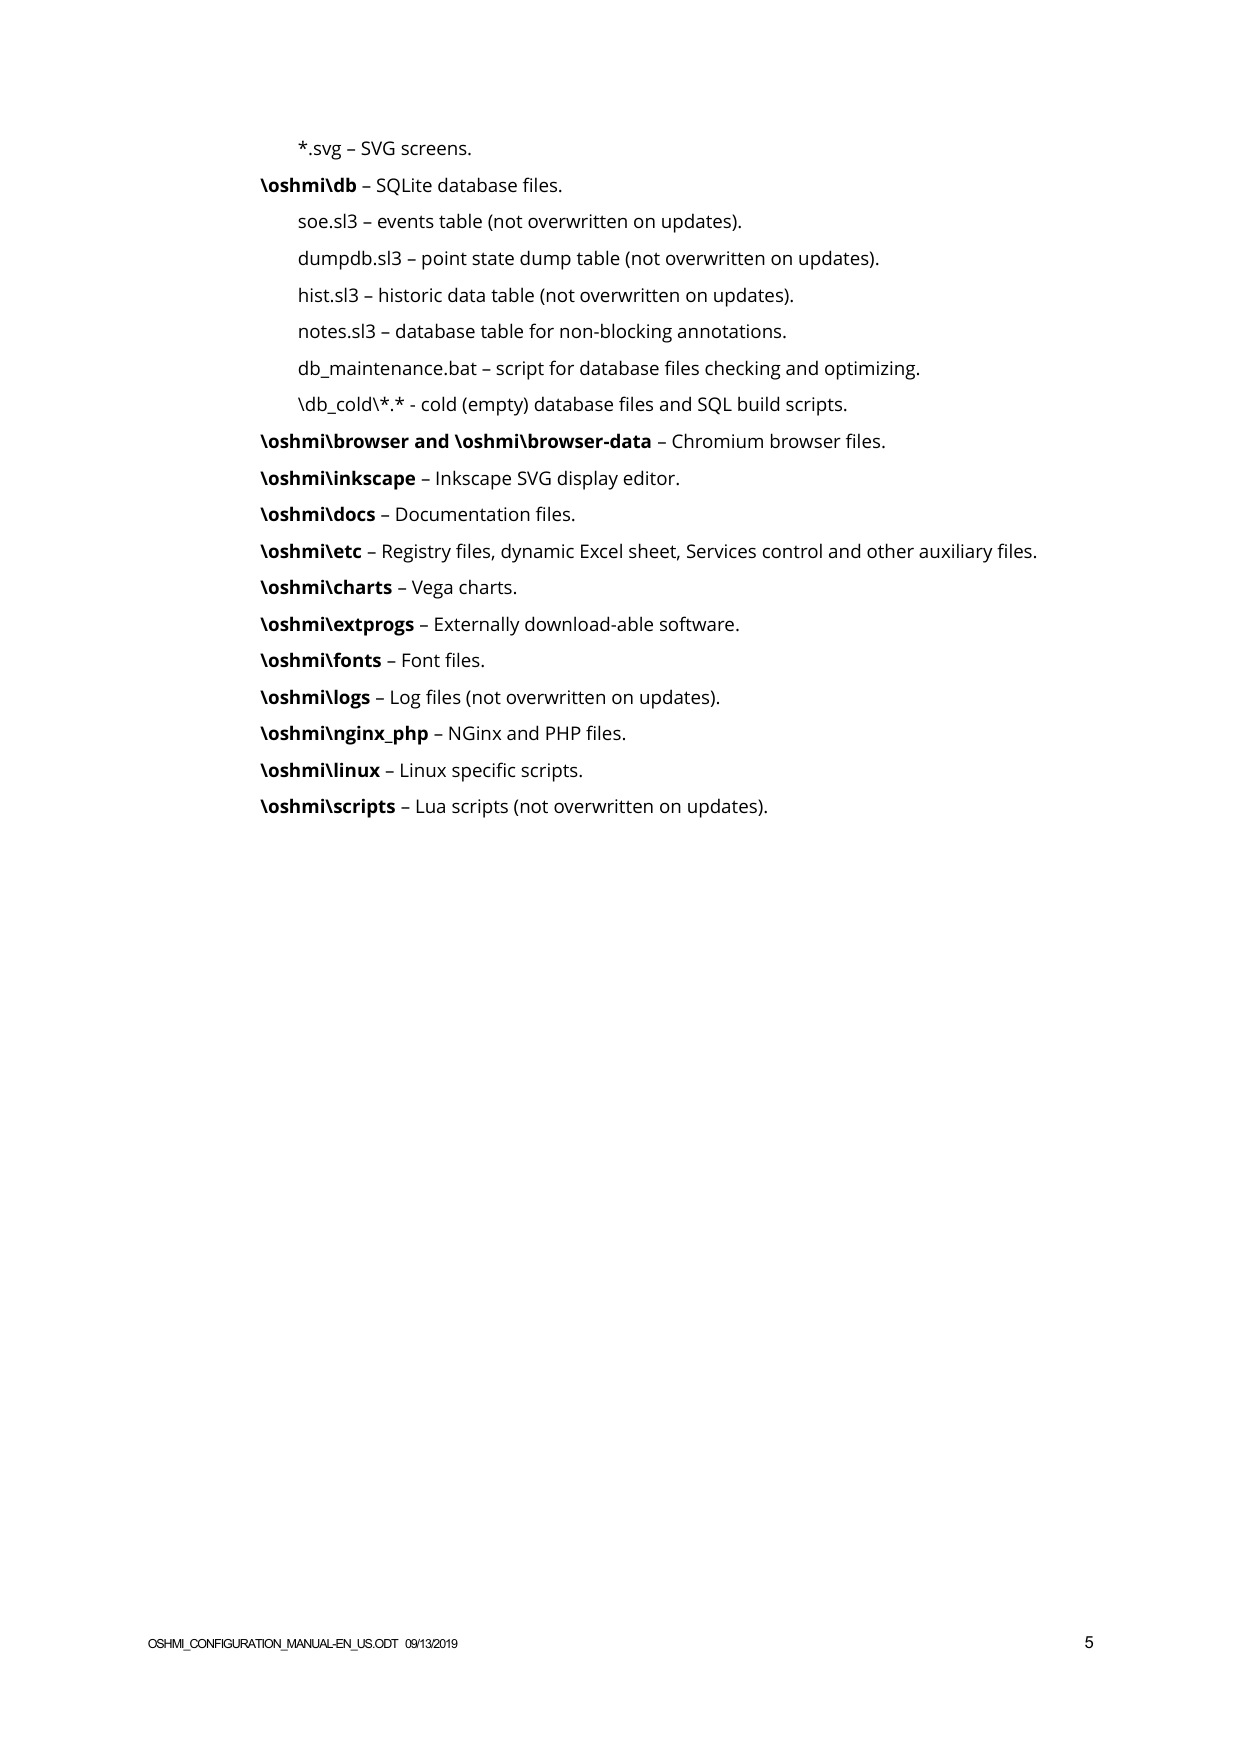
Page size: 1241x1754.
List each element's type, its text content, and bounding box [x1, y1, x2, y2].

text *.svg – SVG screens. [148, 136, 1093, 161]
text hist.sl3 – historic data table (not overwritten on updates). [260, 282, 1093, 308]
text \oshmi\logs – Log files (not overwritten on updates). [260, 684, 1093, 710]
text \oshmi\nginx_php – NGinx and PHP files. [260, 721, 1093, 746]
text soe.sl3 – events table (not overwritten on updates). [260, 209, 1093, 234]
text \oshmi\db – SQLite database files. [260, 172, 1093, 198]
text notes.sl3 – database table for non-blocking annotations. [148, 319, 1093, 344]
text \oshmi\linux – Linux specific scripts. [260, 757, 1093, 783]
text \oshmi\charts – Vega charts. [260, 574, 1093, 600]
text \oshmi\inkscape – Inkscape SVG display editor. [260, 465, 1093, 490]
text \oshmi\extprogs – Externally download-able software. [260, 611, 1093, 637]
text \db_cold\*.* - cold (empty) database files and SQL build scripts. [260, 392, 1093, 417]
text \oshmi\scripts – Lua scripts (not overwritten on updates). [260, 794, 1093, 819]
text \oshmi\fonts – Font files. [260, 648, 1093, 673]
text \oshmi\browser and \oshmi\browser-data – Chromium browser files. [260, 428, 1093, 454]
text \oshmi\etc – Registry files, dynamic Excel sheet, Services control and other auxiliary files. [260, 538, 1093, 563]
text dumpdb.sl3 – point state dump table (not overwritten on updates). [260, 246, 1093, 271]
text db_maintenance.bat – script for database files checking and optimizing. [148, 355, 1093, 381]
text \oshmi\docs – Documentation files. [260, 501, 1093, 527]
